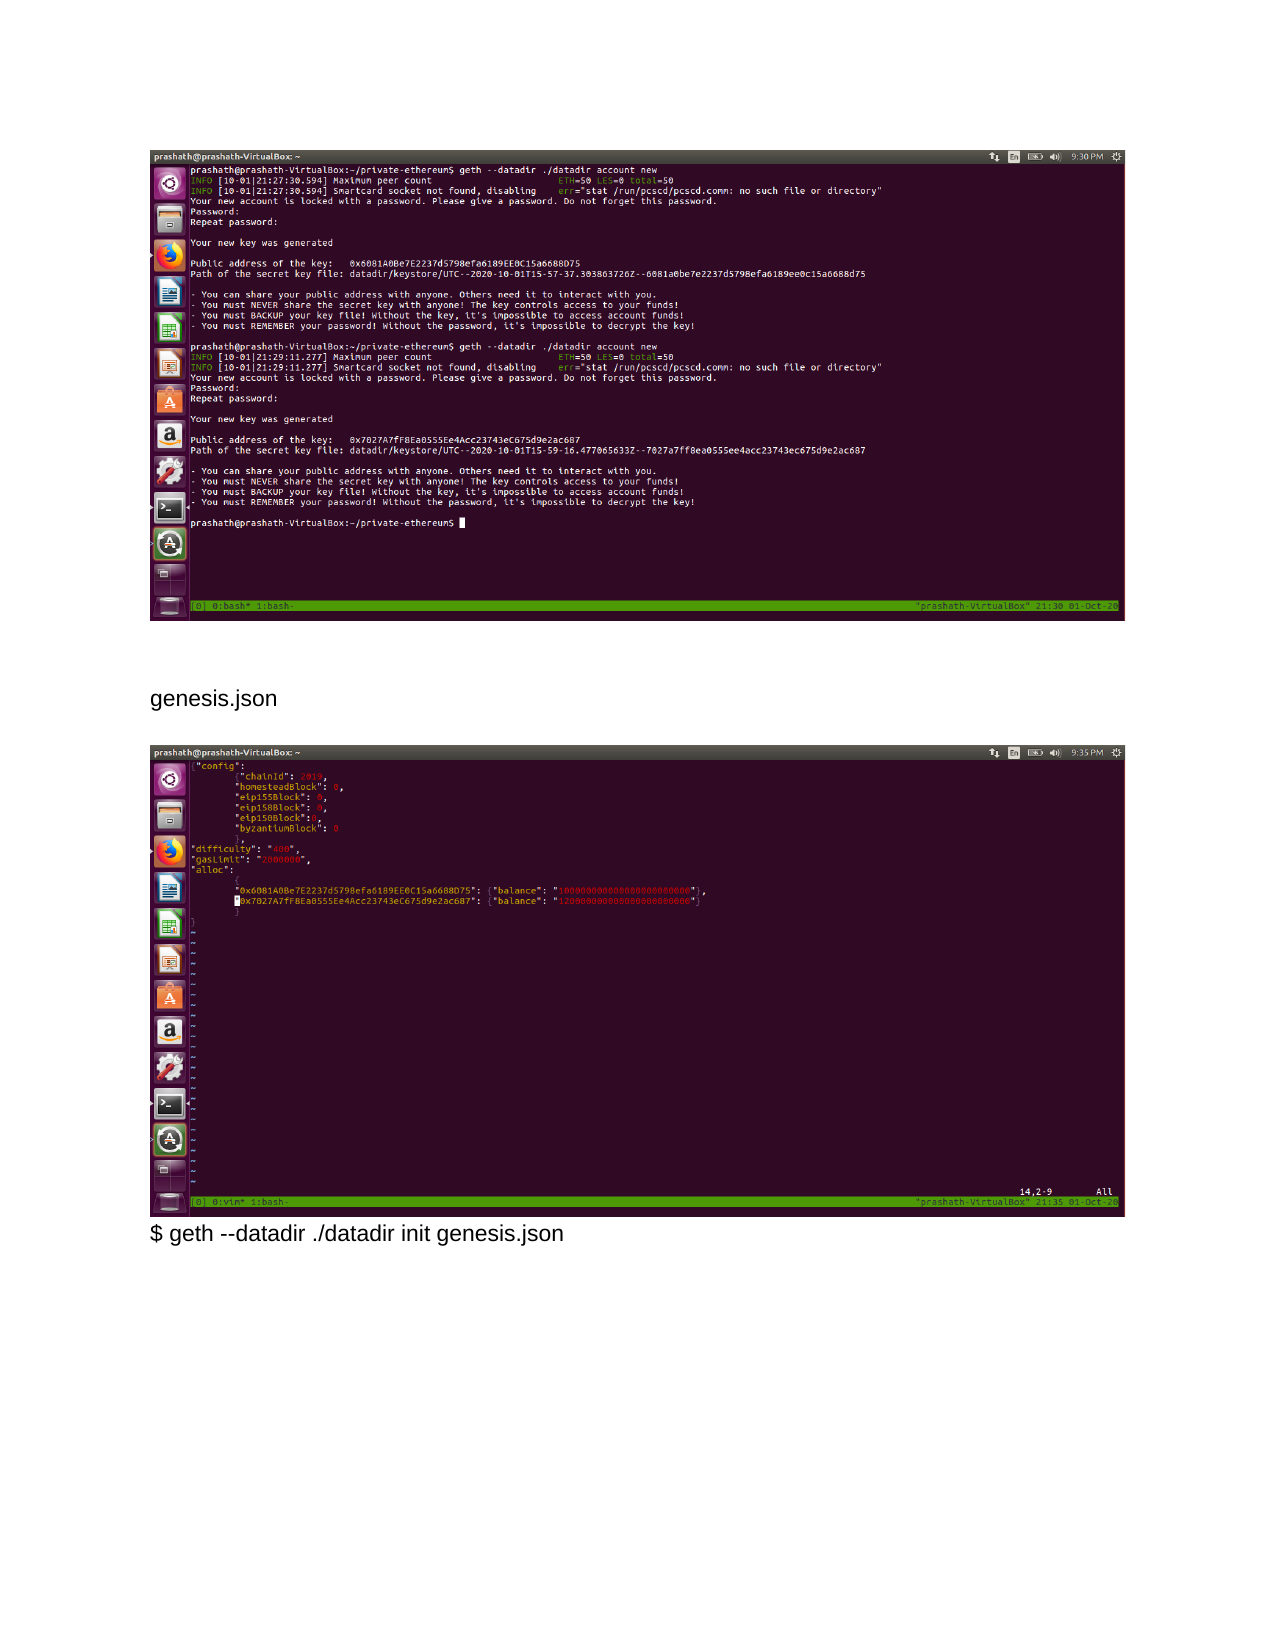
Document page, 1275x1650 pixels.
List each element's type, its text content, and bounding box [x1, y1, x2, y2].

picture [150, 745, 1125, 1217]
text $ geth --datadir ./datadir init genesis.json [150, 1217, 1125, 1247]
text genesis.json [150, 685, 1125, 711]
picture [150, 150, 1125, 621]
